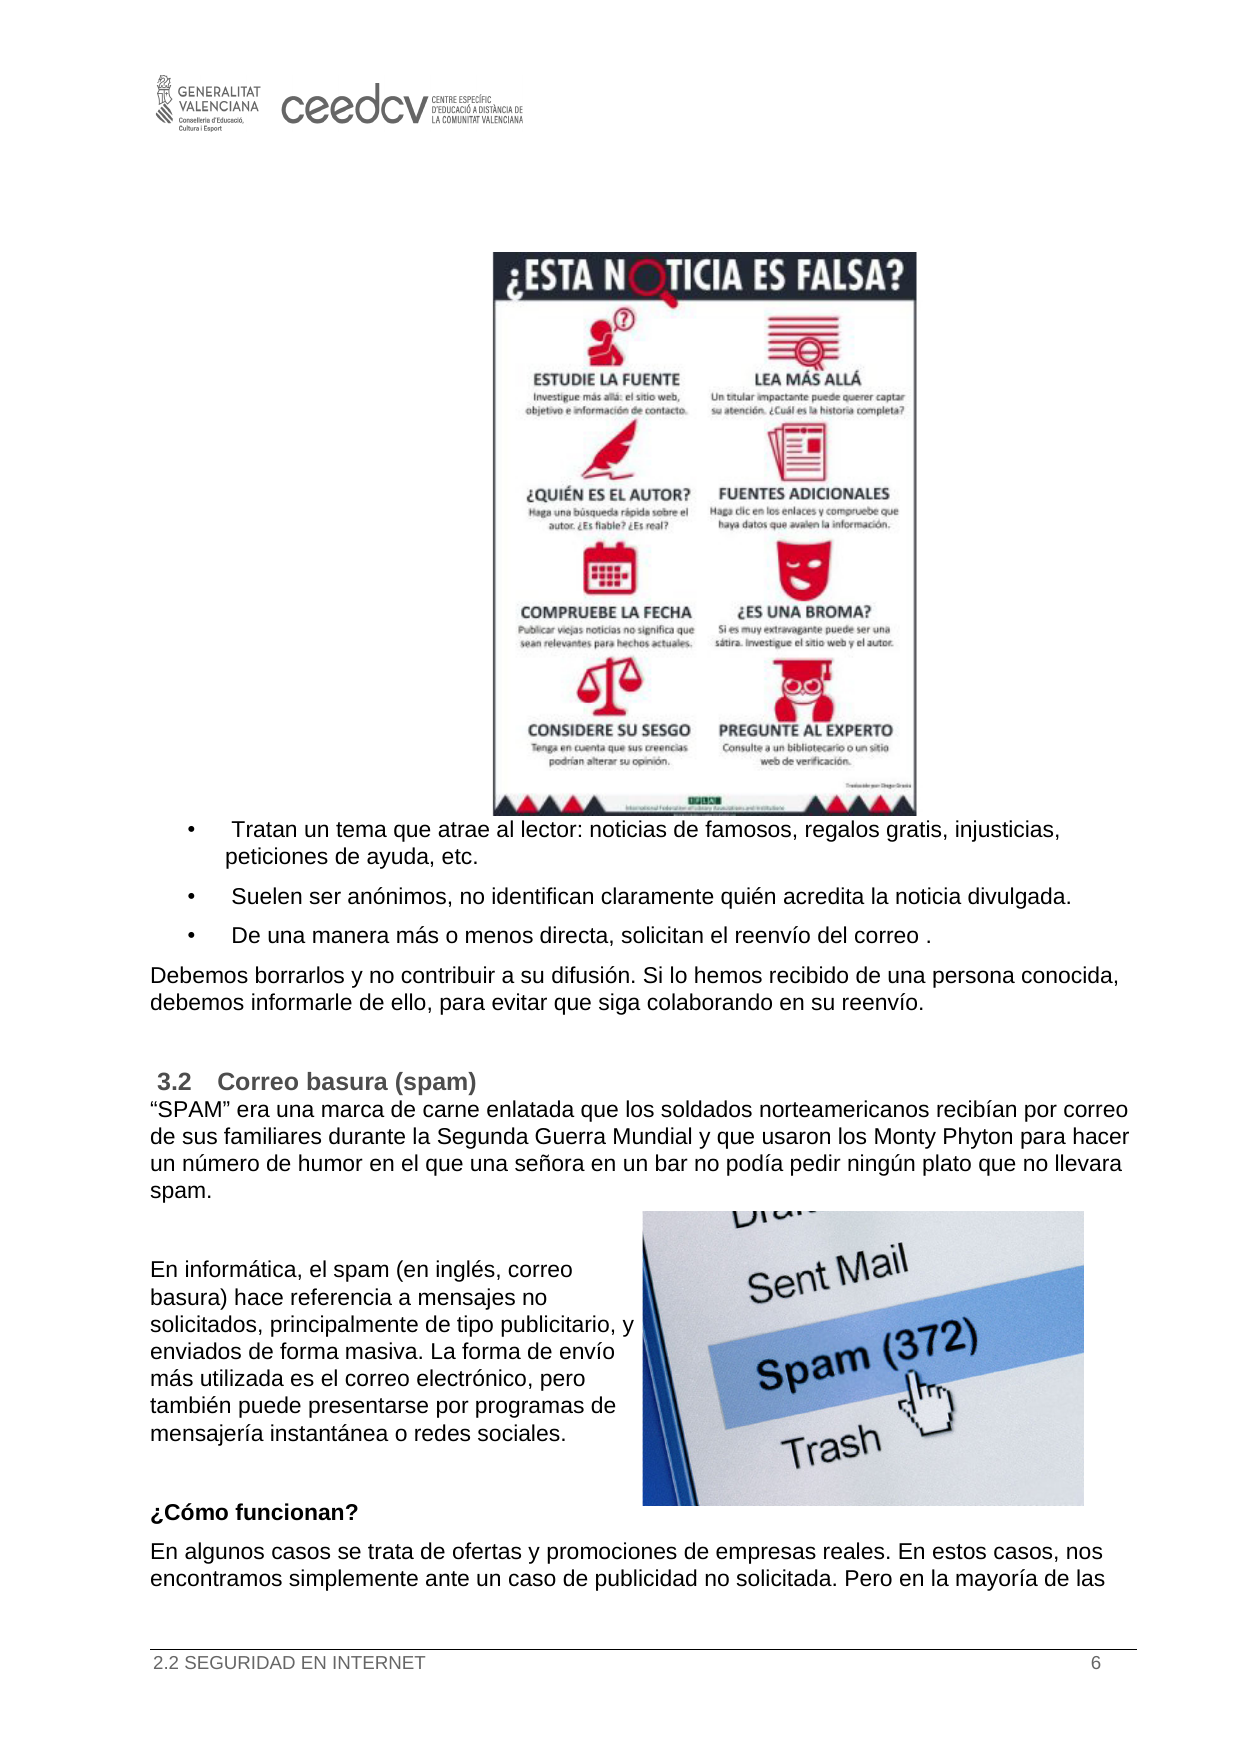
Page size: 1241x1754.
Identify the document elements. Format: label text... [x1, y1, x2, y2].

text ¿Cómo funcionan? [150, 1498, 1137, 1526]
text [1084, 1256, 1137, 1446]
picture [155, 75, 523, 132]
picture [642, 1211, 1084, 1506]
list Tratan un tema que atrae al lector: noticias de famosos, regalos gratis, injusticias, peticiones de ayuda, etc. [187, 236, 1137, 870]
text En algunos casos se trata de ofertas y promociones de empresas reales. En estos casos, nos encontramos simplemente ante un caso de publicidad no solicitada. Pero en la mayoría de las [150, 1538, 1137, 1592]
list De una manera más o menos directa, solicitan el reenvío del correo . [187, 922, 1137, 949]
list Suelen ser anónimos, no identifican claramente quién acredita la noticia divulgada. [187, 883, 1137, 910]
text Debemos borrarlos y no contribuir a su difusión. Si lo hemos recibido de una persona conocida, debemos informarle de ello, para evitar que siga colaborando en su reenvío. [150, 962, 1137, 1016]
picture [211, 252, 1199, 816]
text En informática, el spam (en inglés, correo basura) hace referencia a mensajes no solicitados, principalmente de tipo publicitario, y enviados de forma masiva. La forma de envío más utilizada es el correo electrónico, pero también puede presentarse por programas de mensajería instantánea o redes sociales. [150, 1256, 642, 1446]
text “SPAM” era una marca de carne enlatada que los soldados norteamericanos recibían por correo de sus familiares durante la Segunda Guerra Mundial y que usaron los Monty Phyton para hacer un número de humor en el que una señora en un bar no podía pedir ningún plato que no llevara spam. [150, 1095, 1137, 1204]
subtitle Correo basura (spam) [150, 1068, 1137, 1095]
